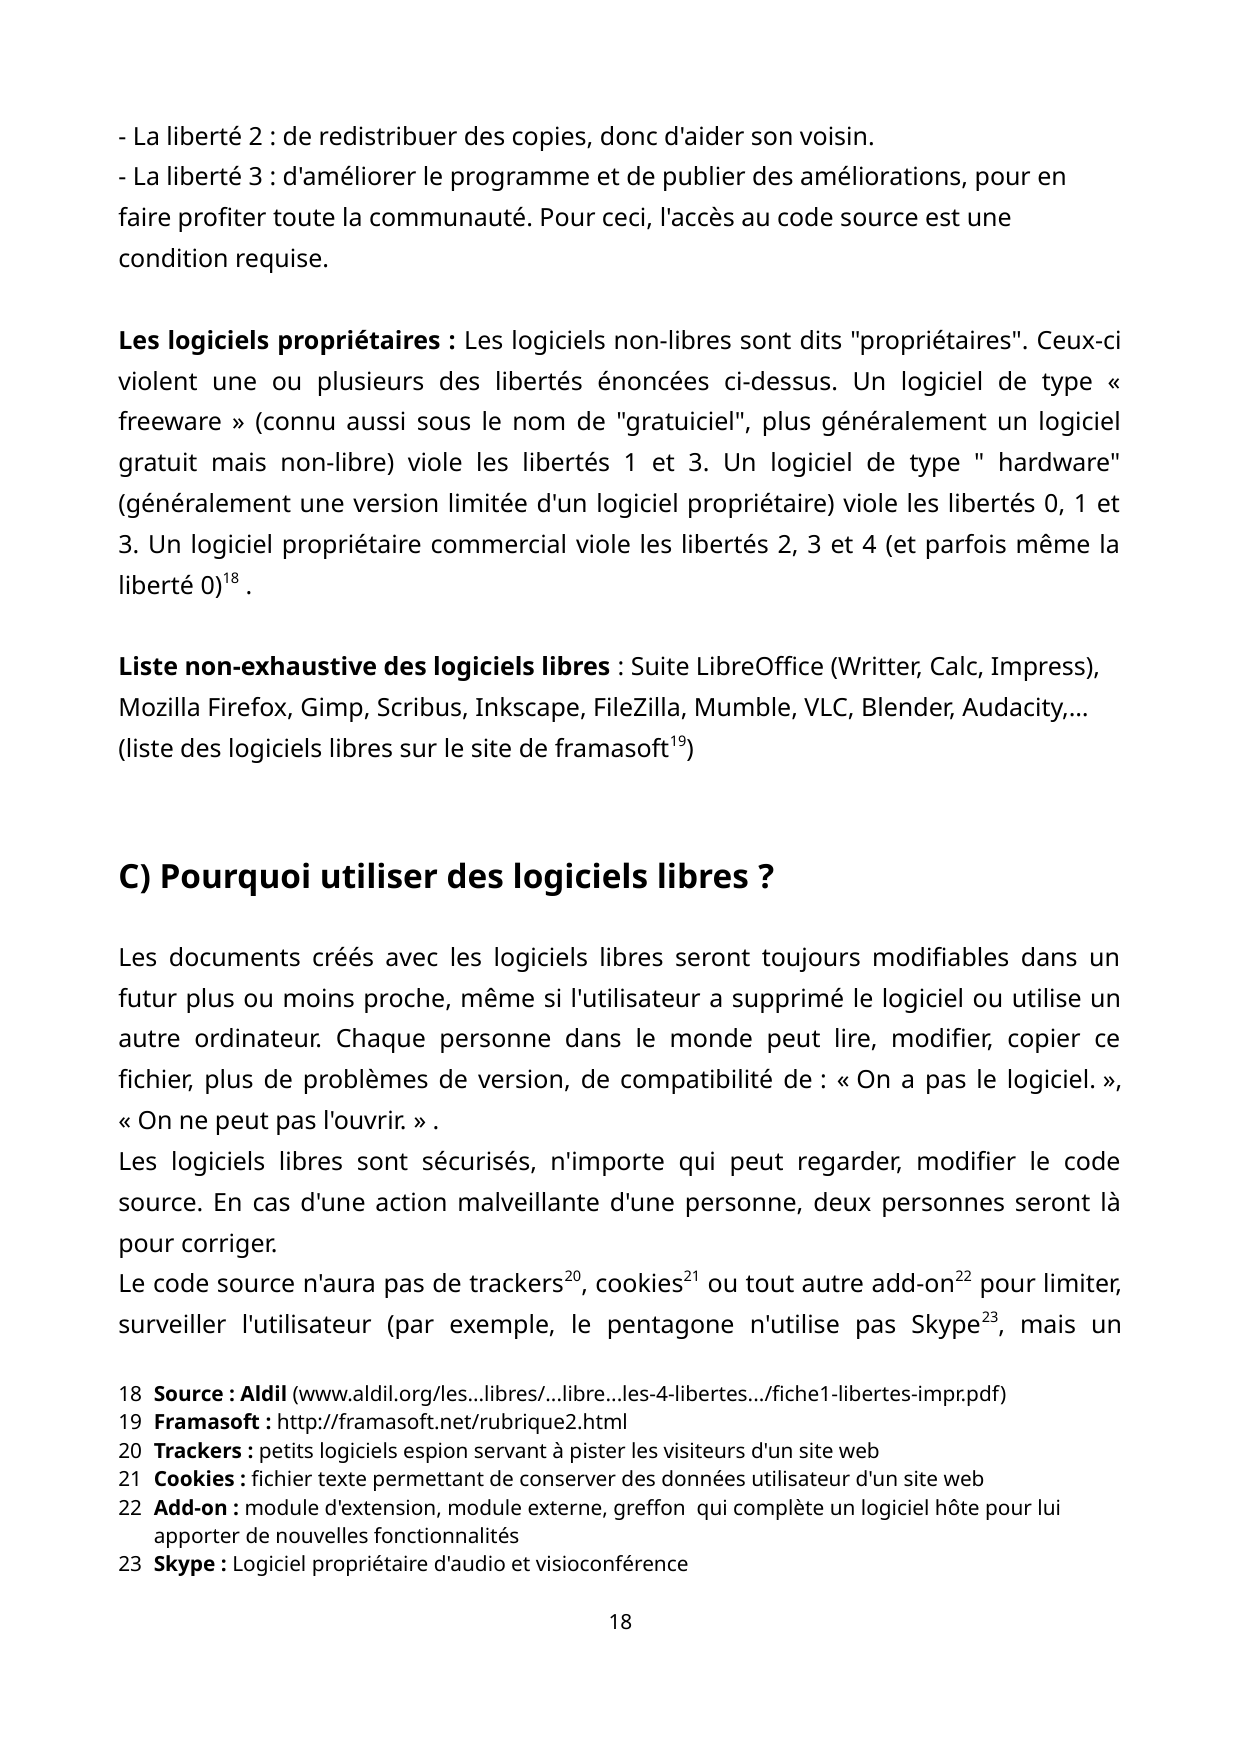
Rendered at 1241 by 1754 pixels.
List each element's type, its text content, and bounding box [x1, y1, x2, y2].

text Add-on : module d'extension, module externe, greffon qui complète un logiciel hôte pour lui apporter de nouvelles fonctionnalités [118, 1493, 1122, 1549]
subtitle Pourquoi utiliser des logiciels libres ? [118, 853, 1122, 898]
text - La liberté 2 : de redistribuer des copies, donc d'aider son voisin. [118, 118, 1122, 152]
text - La liberté 3 : d'améliorer le programme et de publier des améliorations, pour en faire profiter toute la communauté. Pour ceci, l'accès au code source est une condition requise. [118, 159, 1122, 275]
text (liste des logiciels libres sur le site de framasoft) [118, 731, 1122, 765]
text Trackers : petits logiciels espion servant à pister les visiteurs d'un site web [118, 1436, 1122, 1464]
text Skype : Logiciel propriétaire d'audio et visioconférence [118, 1549, 1122, 1578]
text Le code source n'aura pas de trackers, cookies ou tout autre add-on pour limiter, surveiller l'utilisateur (par exemple, le pentagone n'utilise pas Skype, mais un logiciel libre afin que les données confidentielles le restent bien). [118, 1266, 1122, 1341]
text Cookies : fichier texte permettant de conserver des données utilisateur d'un site web [118, 1464, 1122, 1493]
text Source : Aldil (www.aldil.org/les...libres/...libre...les-4-libertes.../fiche1-libertes-impr.pdf) [118, 1379, 1122, 1407]
text Les logiciels libres sont sécurisés, n'importe qui peut regarder, modifier le code source. En cas d'une action malveillante d'une personne, deux personnes seront là pour corriger. [118, 1143, 1122, 1259]
text Framasoft : http://framasoft.net/rubrique2.html [118, 1407, 1122, 1436]
text Liste non-exhaustive des logiciels libres : Suite LibreOffice (Writter, Calc, Impress), Mozilla Firefox, Gimp, Scribus, Inkscape, FileZilla, Mumble, VLC, Blender, Audacity,… [118, 649, 1122, 724]
text Les documents créés avec les logiciels libres seront toujours modifiables dans un futur plus ou moins proche, même si l'utilisateur a supprimé le logiciel ou utilise un autre ordinateur. Chaque personne dans le monde peut lire, modifier, copier ce fichier, plus de problèmes de version, de compatibilité de : « On a pas le logiciel. », « On ne peut pas l'ouvrir. » . [118, 939, 1122, 1137]
text Les logiciels propriétaires : Les logiciels non-libres sont dits "propriétaires". Ceux-ci violent une ou plusieurs des libertés énoncées ci-dessus. Un logiciel de type « freeware » (connu aussi sous le nom de "gratuiciel", plus généralement un logiciel gratuit mais non-libre) viole les libertés 1 et 3. Un logiciel de type " hardware" (généralement une version limitée d'un logiciel propriétaire) viole les libertés 0, 1 et 3. Un logiciel propriétaire commercial viole les libertés 2, 3 et 4 (et parfois même la liberté 0) . [118, 322, 1122, 601]
